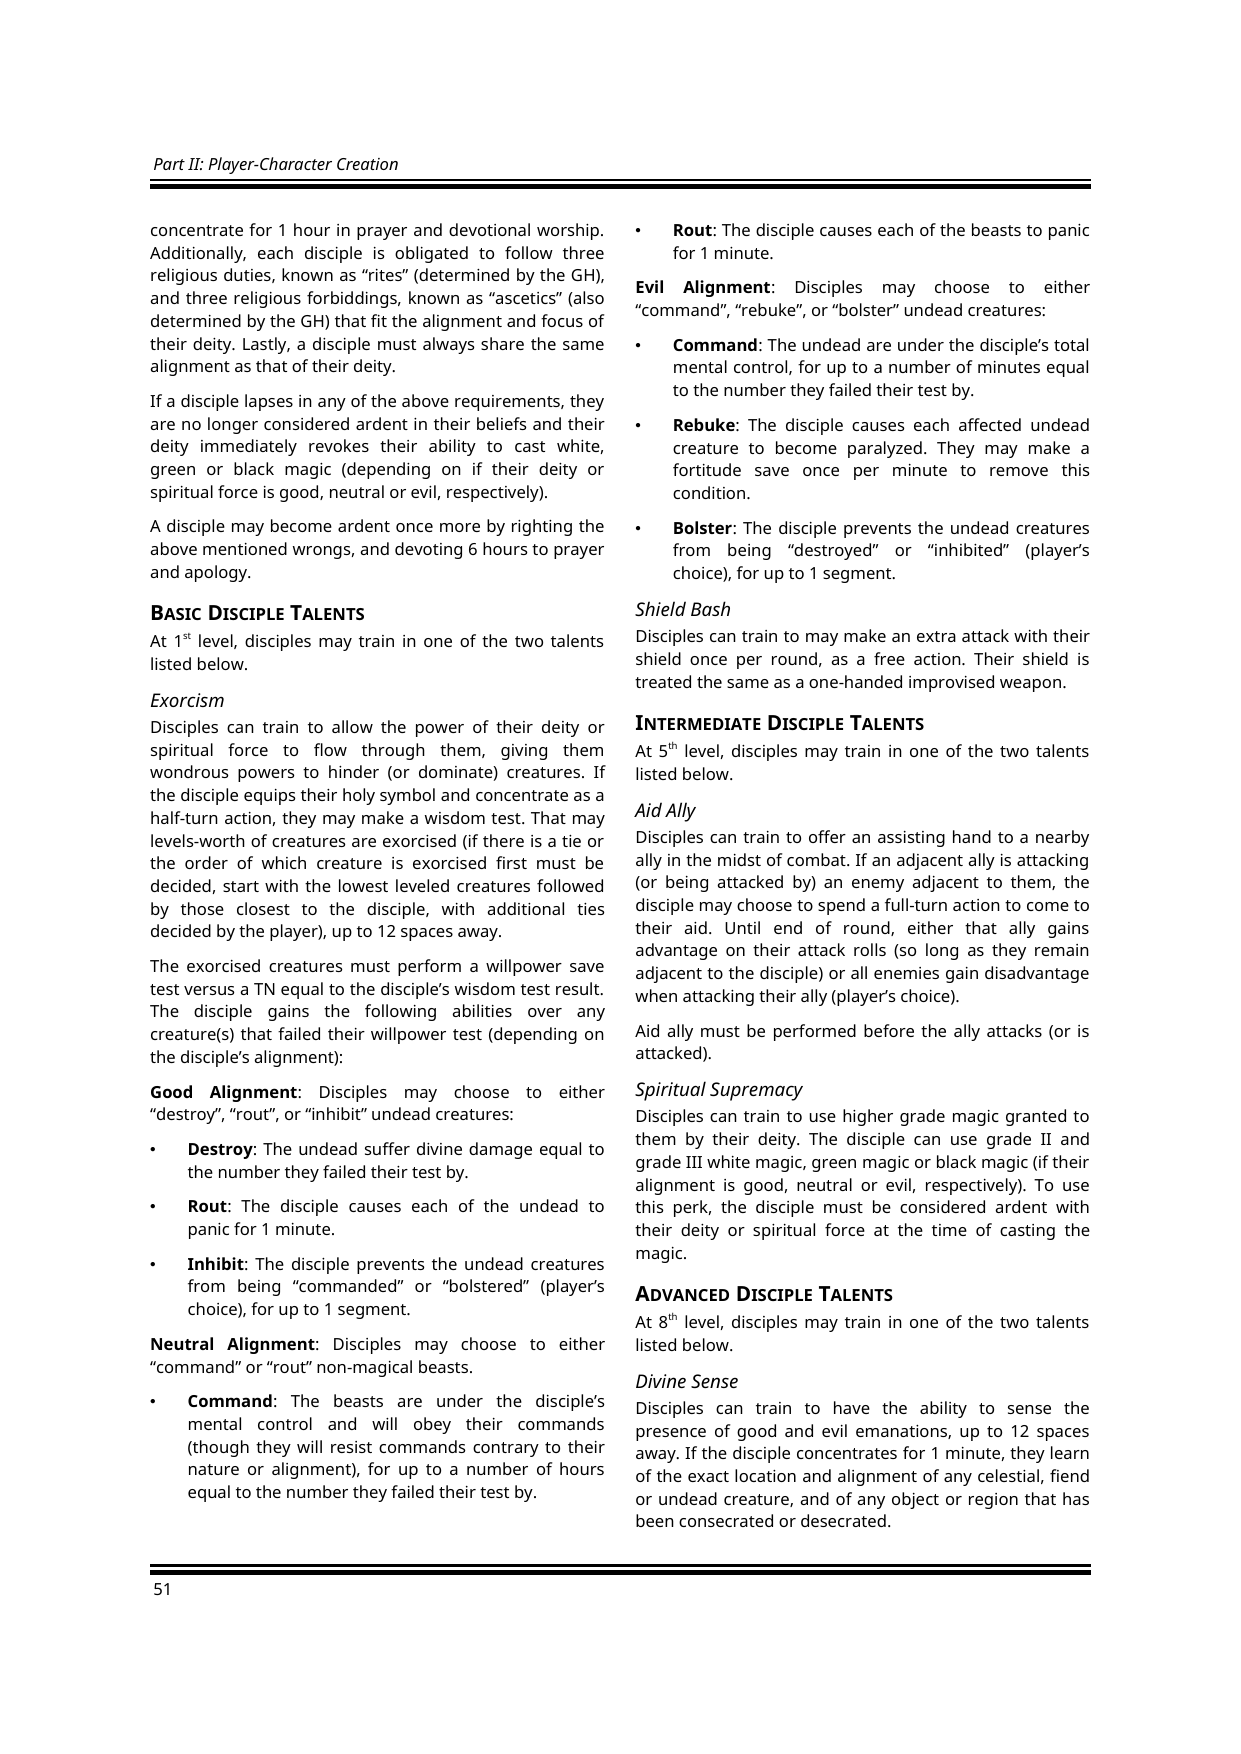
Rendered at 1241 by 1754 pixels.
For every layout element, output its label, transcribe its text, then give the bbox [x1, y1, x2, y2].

text Neutral Alignment: Disciples may choose to either “command” or “rout” non-magical beasts. [150, 1332, 605, 1378]
text Disciples can train to offer an assisting hand to a nearby ally in the midst of combat. If an adjacent ally is attacking (or being attacked by) an enemy adjacent to them, the disciple may choose to spend a full-turn action to come to their aid. Until end of round, either that ally gains advantage on their attack rolls (so long as they remain adjacent to the disciple) or all enemies gain disadvantage when attacking their ally (player’s choice). [635, 826, 1091, 1007]
list Command: The undead are under the disciple’s total mental control, for up to a number of minutes equal to the number they failed their test by. [635, 333, 1091, 402]
list Command: The beasts are under the disciple’s mental control and will obey their commands (though they will resist commands contrary to their nature or alignment), for up to a number of hours equal to the number they failed their test by. [150, 1390, 605, 1503]
text Disciples can train to allow the power of their deity or spiritual force to flow through them, giving them wondrous powers to hinder (or dominate) creatures. If the disciple equips their holy symbol and concentrate as a half-turn action, they may make a wisdom test. That may levels-worth of creatures are exorcised (if there is a tie or the order of which creature is exorcised first must be decided, start with the lowest leveled creatures followed by those closest to the disciple, with additional ties decided by the player), up to 12 spaces away. [150, 716, 605, 943]
text concentrate for 1 hour in prayer and devotional worship. Additionally, each disciple is obligated to follow three religious duties, known as “rites” (determined by the GH), and three religious forbiddings, known as “ascetics” (also determined by the GH) that fit the alignment and focus of their deity. Lastly, a disciple must always share the same alignment as that of their deity. [150, 219, 605, 378]
text Evil Alignment: Disciples may choose to either “command”, “rebuke”, or “bolster” undead creatures: [635, 276, 1091, 321]
list Rebuke: The disciple causes each affected undead creature to become paralyzed. They may make a fortitude save once per minute to remove this condition. [635, 413, 1091, 504]
list Rout: The disciple causes each of the undead to panic for 1 minute. [150, 1195, 605, 1240]
text If a disciple lapses in any of the above requirements, they are no longer considered ardent in their beliefs and their deity immediately revokes their ability to cast white, green or black magic (depending on if their deity or spiritual force is good, neutral or evil, respectively). [150, 389, 605, 503]
text Disciples can train to have the ability to sense the presence of good and evil emanations, up to 12 spaces away. If the disciple concentrates for 1 minute, they learn of the exact location and alignment of any celestial, fiend or undead creature, and of any object or region that has been consecrated or desecrated. [635, 1396, 1091, 1533]
text Disciples can train to may make an extra attack with their shield once per round, as a free action. Their shield is treated the same as a one-handed improvised weapon. [635, 625, 1091, 693]
text At 1st level, disciples may train in one of the two talents listed below. [150, 630, 605, 675]
text The exorcised creatures must perform a willpower save test versus a TN equal to the disciple’s wisdom test result. The disciple gains the following abilities over any creature(s) that failed their willpower test (depending on the disciple’s alignment): [150, 955, 605, 1068]
text At 5th level, disciples may train in one of the two talents listed below. [635, 739, 1091, 785]
text Divine Sense [635, 1368, 1091, 1393]
text Intermediate Disciple Talents [635, 708, 1091, 737]
text Disciples can train to use higher grade magic granted to them by their deity. The disciple can use grade II and grade III white magic, green magic or black magic (if their alignment is good, neutral or evil, respectively). To use this perk, the disciple must be considered ardent with their deity or spiritual force at the time of casting the magic. [635, 1105, 1091, 1264]
text Advanced Disciple Talents [635, 1279, 1091, 1307]
text Good Alignment: Disciples may choose to either “destroy”, “rout”, or “inhibit” undead creatures: [150, 1080, 605, 1126]
list Rout: The disciple causes each of the beasts to panic for 1 minute. [635, 219, 1091, 264]
list Bolster: The disciple prevents the undead creatures from being “destroyed” or “inhibited” (player’s choice), for up to 1 segment. [635, 516, 1091, 584]
text Exorcism [150, 687, 605, 713]
text Aid Ally [635, 797, 1091, 822]
text A disciple may become ardent once more by righting the above mentioned wrongs, and devoting 6 hours to prayer and apology. [150, 515, 605, 583]
list Destroy: The undead suffer divine damage equal to the number they failed their test by. [150, 1138, 605, 1183]
text Aid ally must be performed before the ally attacks (or is attacked). [635, 1019, 1091, 1064]
text Spiritual Supremacy [635, 1077, 1091, 1102]
text Shield Bash [635, 596, 1091, 622]
text Basic Disciple Talents [150, 598, 605, 627]
list Inhibit: The disciple prevents the undead creatures from being “commanded” or “bolstered” (player’s choice), for up to 1 segment. [150, 1252, 605, 1321]
text At 8th level, disciples may train in one of the two talents listed below. [635, 1311, 1091, 1356]
